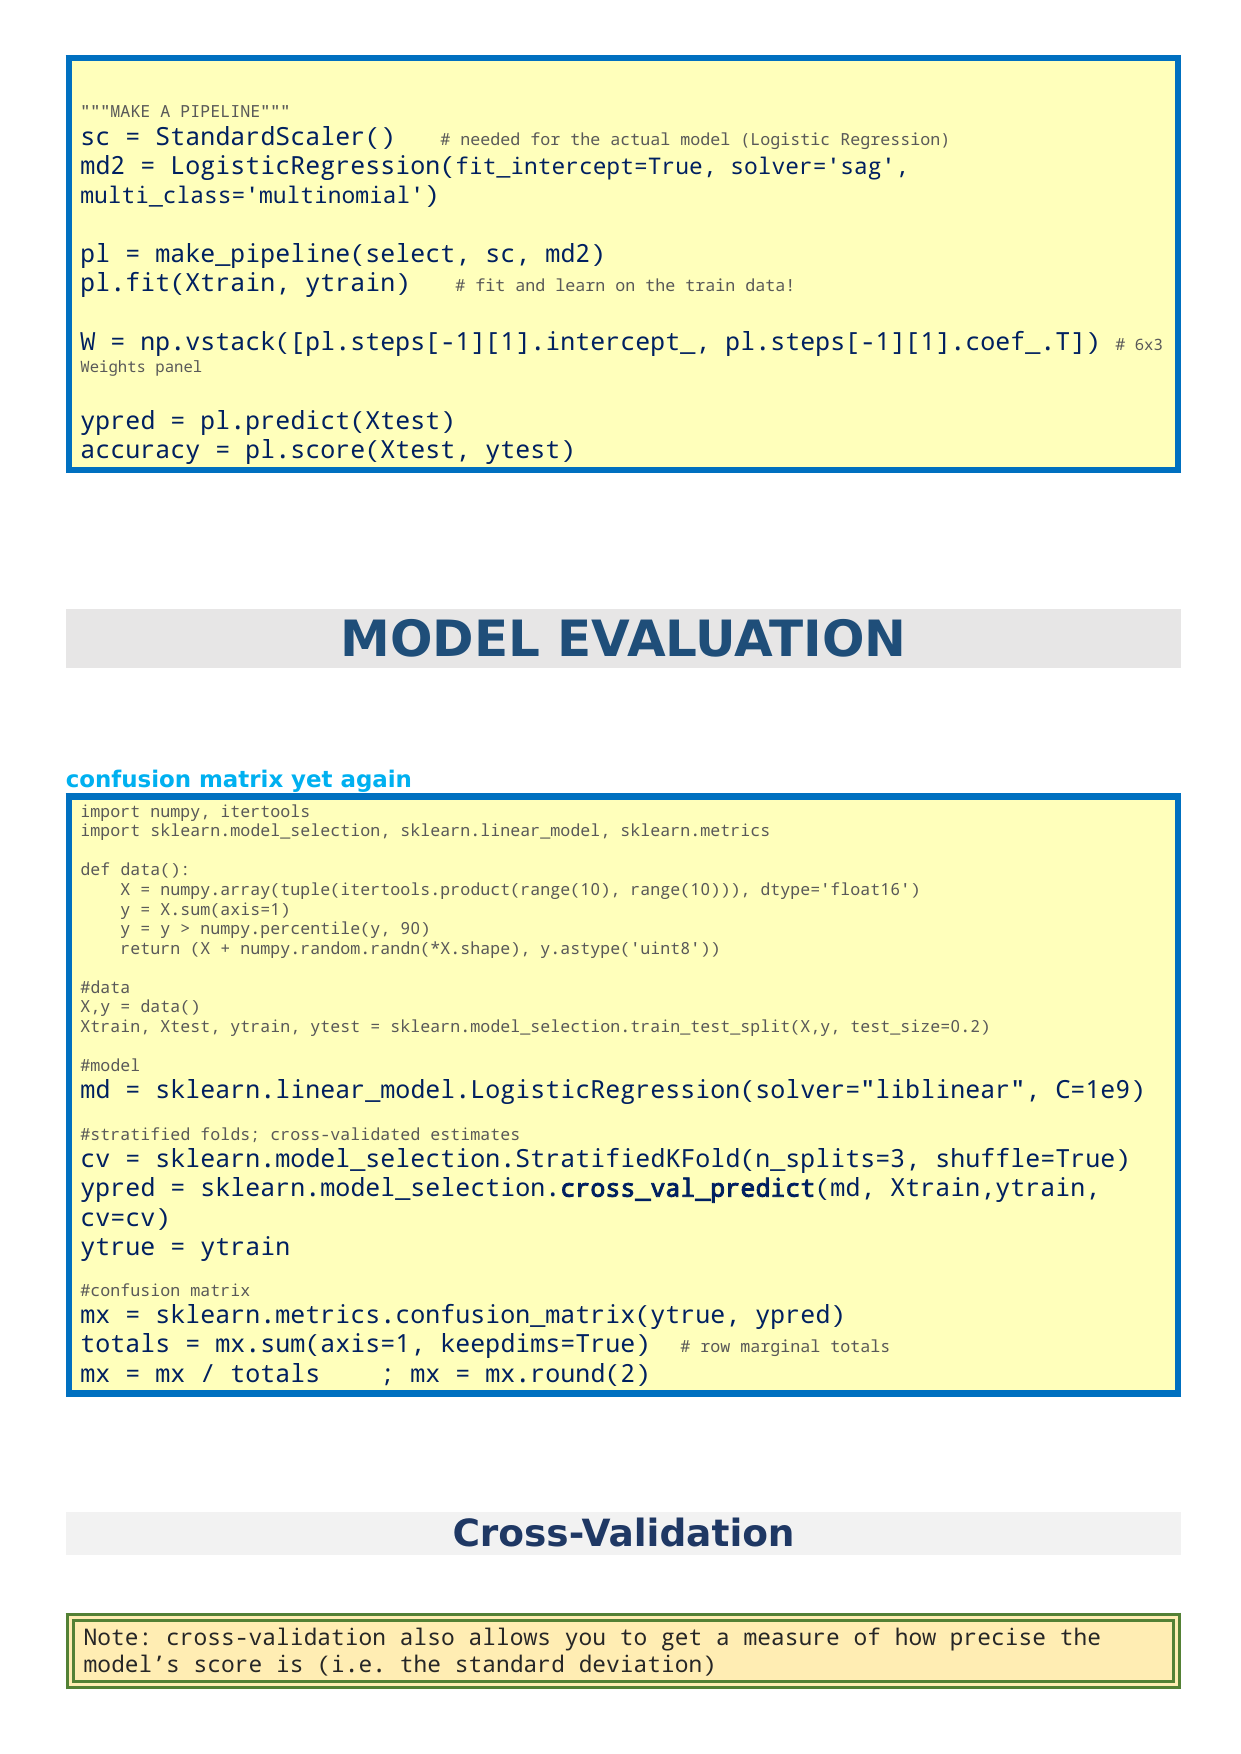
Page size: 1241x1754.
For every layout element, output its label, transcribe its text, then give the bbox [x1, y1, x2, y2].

text """MAKE A PIPELINE""" [72, 94, 1175, 113]
subtitle MODEL EVALUATION [66, 609, 1181, 668]
text md2 = LogisticRegression(fit_intercept=True, solver='sag', multi_class='multinomial') [72, 143, 1175, 201]
text return (X + numpy.random.randn(*X.shape), y.astype('uint8')) [72, 930, 1175, 950]
text y = y > numpy.percentile(y, 90) [72, 911, 1175, 930]
text #stratified folds; cross-validated estimates [72, 1116, 1175, 1136]
subtitle Cross-Validation [66, 1512, 1181, 1555]
text def data(): [72, 852, 1175, 872]
text mx = sklearn.metrics.confusion_matrix(ytrue, ypred) [72, 1292, 1175, 1321]
text #confusion matrix [72, 1272, 1175, 1292]
text X = numpy.array(tuple(itertools.product(range(10), range(10))), dtype='float16') [72, 872, 1175, 891]
text ypred = pl.predict(Xtest) [72, 398, 1175, 427]
text W = np.vstack([pl.steps[-1][1].intercept_, pl.steps[-1][1].coef_.T]) # 6x3 Weights panel [72, 318, 1175, 369]
text #model [72, 1048, 1175, 1067]
text ypred = sklearn.model_selection.cross_val_predict(md, Xtrain,ytrain, cv=cv) [72, 1165, 1175, 1224]
text mx = mx / totals ; mx = mx.round(2) [72, 1351, 1175, 1390]
text X,y = data() [72, 989, 1175, 1009]
text accuracy = pl.score(Xtest, ytest) [72, 427, 1175, 467]
text Xtrain, Xtest, ytrain, ytest = sklearn.model_selection.train_test_split(X,y, test_size=0.2) [72, 1009, 1175, 1028]
text totals = mx.sum(axis=1, keepdims=True) # row marginal totals [72, 1321, 1175, 1351]
text import sklearn.model_selection, sklearn.linear_model, sklearn.metrics [72, 813, 1175, 832]
text pl = make_pipeline(select, sc, md2) [72, 231, 1175, 260]
text pl.fit(Xtrain, ytrain) # fit and learn on the train data! [72, 260, 1175, 289]
text import numpy, itertools [72, 800, 1175, 813]
text Note: cross-validation also allows you to get a measure of how precise the model’s score is (i.e. the standard deviation) [69, 1616, 1178, 1686]
text ytrue = ytrain [72, 1224, 1175, 1253]
text cv = sklearn.model_selection.StratifiedKFold(n_splits=3, shuffle=True) [72, 1136, 1175, 1165]
text md = sklearn.linear_model.LogisticRegression(solver="liblinear", C=1e9) [72, 1067, 1175, 1097]
title confusion matrix yet again [66, 767, 1181, 793]
text y = X.sum(axis=1) [72, 891, 1175, 911]
text #data [72, 969, 1175, 989]
text sc = StandardScaler() # needed for the actual model (Logistic Regression) [72, 113, 1175, 143]
